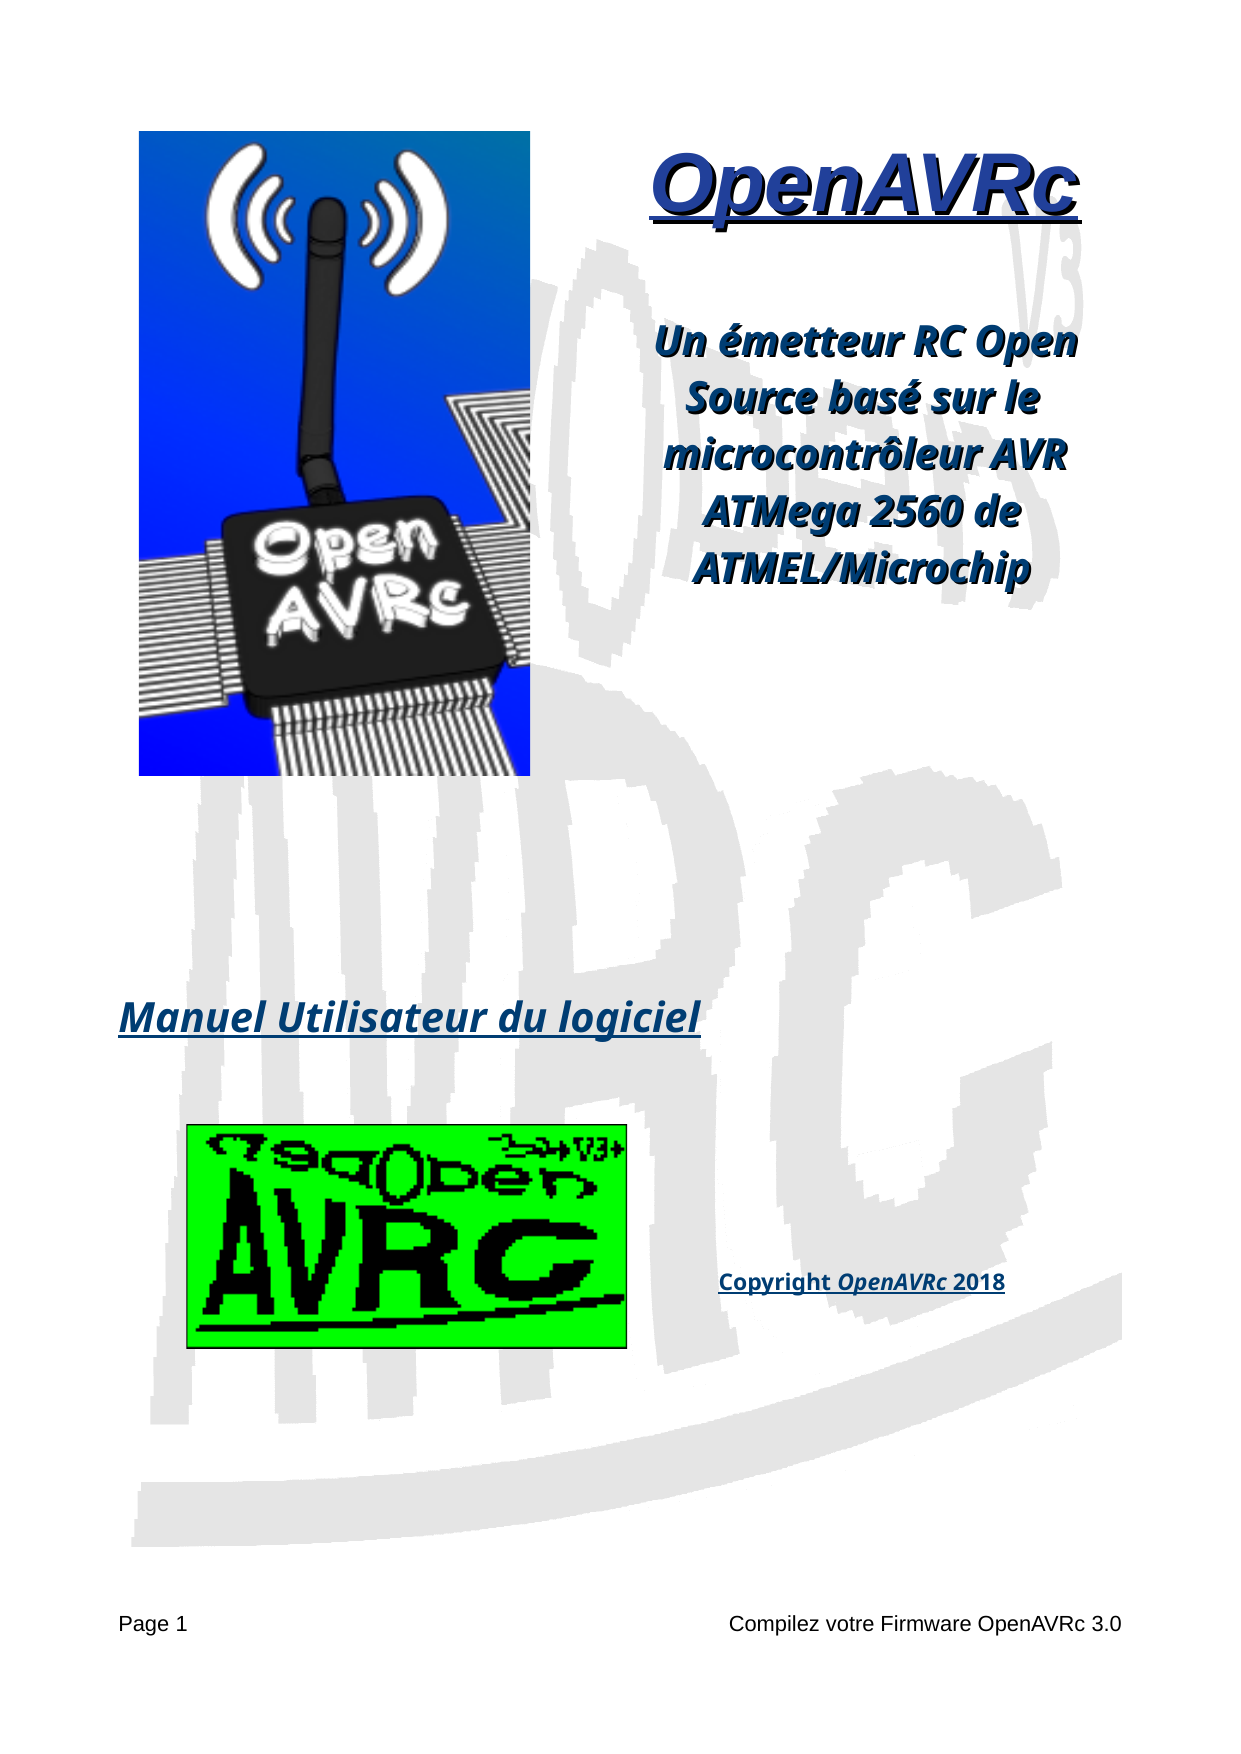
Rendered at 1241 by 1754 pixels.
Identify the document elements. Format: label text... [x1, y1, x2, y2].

picture [138, 131, 530, 776]
text Copyright OpenAVRc 2018 [649, 1266, 1005, 1297]
subtitle OpenAVRc [627, 133, 1102, 229]
subtitle Un émetteur RC Open Source basé sur le microcontrôleur AVR ATMega 2560 de ATMEL/Microchip [627, 310, 1102, 594]
picture [186, 1124, 628, 1349]
subtitle Manuel Utilisateur du logiciel [118, 987, 1122, 1044]
